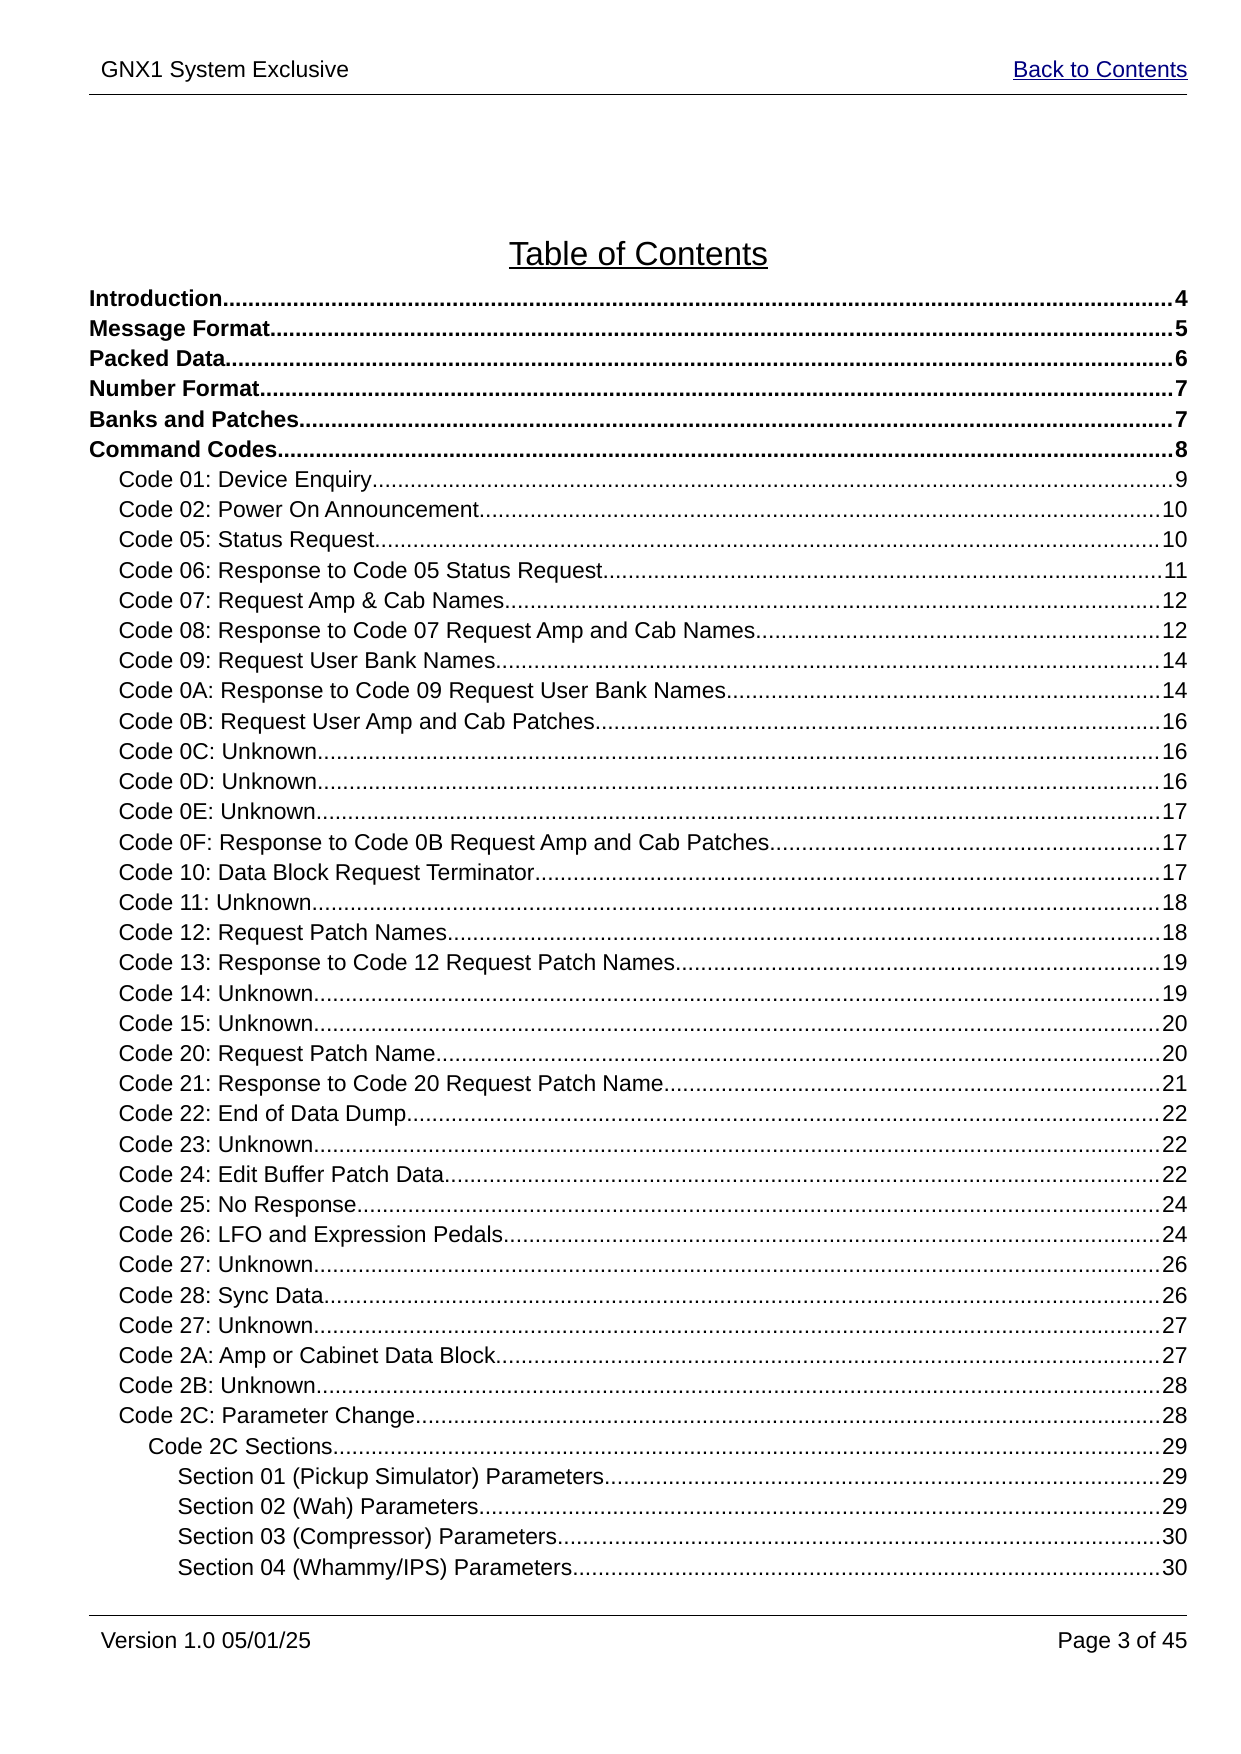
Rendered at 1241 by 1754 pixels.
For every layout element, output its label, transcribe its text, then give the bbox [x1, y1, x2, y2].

text Code 27: Unknown 26 [118, 1251, 1187, 1278]
text Code 21: Response to Code 20 Request Patch Name 21 [118, 1070, 1187, 1097]
text Code 0D: Unknown 16 [118, 768, 1187, 794]
text Code 0B: Request User Amp and Cab Patches 16 [118, 708, 1187, 734]
text Code 08: Response to Code 07 Request Amp and Cab Names 12 [118, 617, 1187, 643]
text Code 28: Sync Data 26 [118, 1282, 1187, 1308]
text Section 03 (Compressor) Parameters 30 [177, 1523, 1187, 1550]
text Code 01: Device Enquiry 9 [118, 466, 1187, 492]
text Code 06: Response to Code 05 Status Request 11 [118, 557, 1187, 583]
text Code 05: Status Request 10 [118, 526, 1187, 553]
text Code 14: Unknown 19 [118, 979, 1187, 1006]
text Code 2A: Amp or Cabinet Data Block 27 [118, 1342, 1187, 1368]
text Code 0F: Response to Code 0B Request Amp and Cab Patches 17 [118, 828, 1187, 855]
text Packed Data 6 [89, 345, 1187, 372]
text Section 01 (Pickup Simulator) Parameters 29 [177, 1463, 1187, 1489]
text Code 0E: Unknown 17 [118, 798, 1187, 825]
text Message Format 5 [89, 315, 1187, 341]
text Code 23: Unknown 22 [118, 1131, 1187, 1157]
text Banks and Patches 7 [89, 406, 1187, 432]
text Code 0C: Unknown 16 [118, 738, 1187, 764]
text Introduction 4 [89, 285, 1187, 311]
text Number Format 7 [89, 375, 1187, 402]
text Section 04 (Whammy/IPS) Parameters 30 [177, 1553, 1187, 1580]
text Code 2C Sections 29 [148, 1433, 1187, 1459]
subtitle Table of Contents [89, 234, 1187, 272]
text Code 12: Request Patch Names 18 [118, 919, 1187, 946]
text Code 26: LFO and Expression Pedals 24 [118, 1221, 1187, 1248]
text Code 09: Request User Bank Names 14 [118, 647, 1187, 674]
text Code 27: Unknown 27 [118, 1312, 1187, 1338]
text Command Codes 8 [89, 436, 1187, 462]
text Code 25: No Response 24 [118, 1191, 1187, 1217]
text Section 02 (Wah) Parameters 29 [177, 1493, 1187, 1519]
text Code 15: Unknown 20 [118, 1010, 1187, 1036]
text Code 22: End of Data Dump 22 [118, 1100, 1187, 1127]
text Code 2C: Parameter Change 28 [118, 1402, 1187, 1429]
text Code 2B: Unknown 28 [118, 1372, 1187, 1399]
text Code 02: Power On Announcement 10 [118, 496, 1187, 523]
text Code 13: Response to Code 12 Request Patch Names 19 [118, 949, 1187, 976]
text Code 07: Request Amp & Cab Names 12 [118, 587, 1187, 613]
text Code 10: Data Block Request Terminator 17 [118, 859, 1187, 885]
text Code 11: Unknown 18 [118, 889, 1187, 915]
text Code 24: Edit Buffer Patch Data 22 [118, 1161, 1187, 1187]
text Code 0A: Response to Code 09 Request User Bank Names 14 [118, 677, 1187, 704]
text Code 20: Request Patch Name 20 [118, 1040, 1187, 1066]
